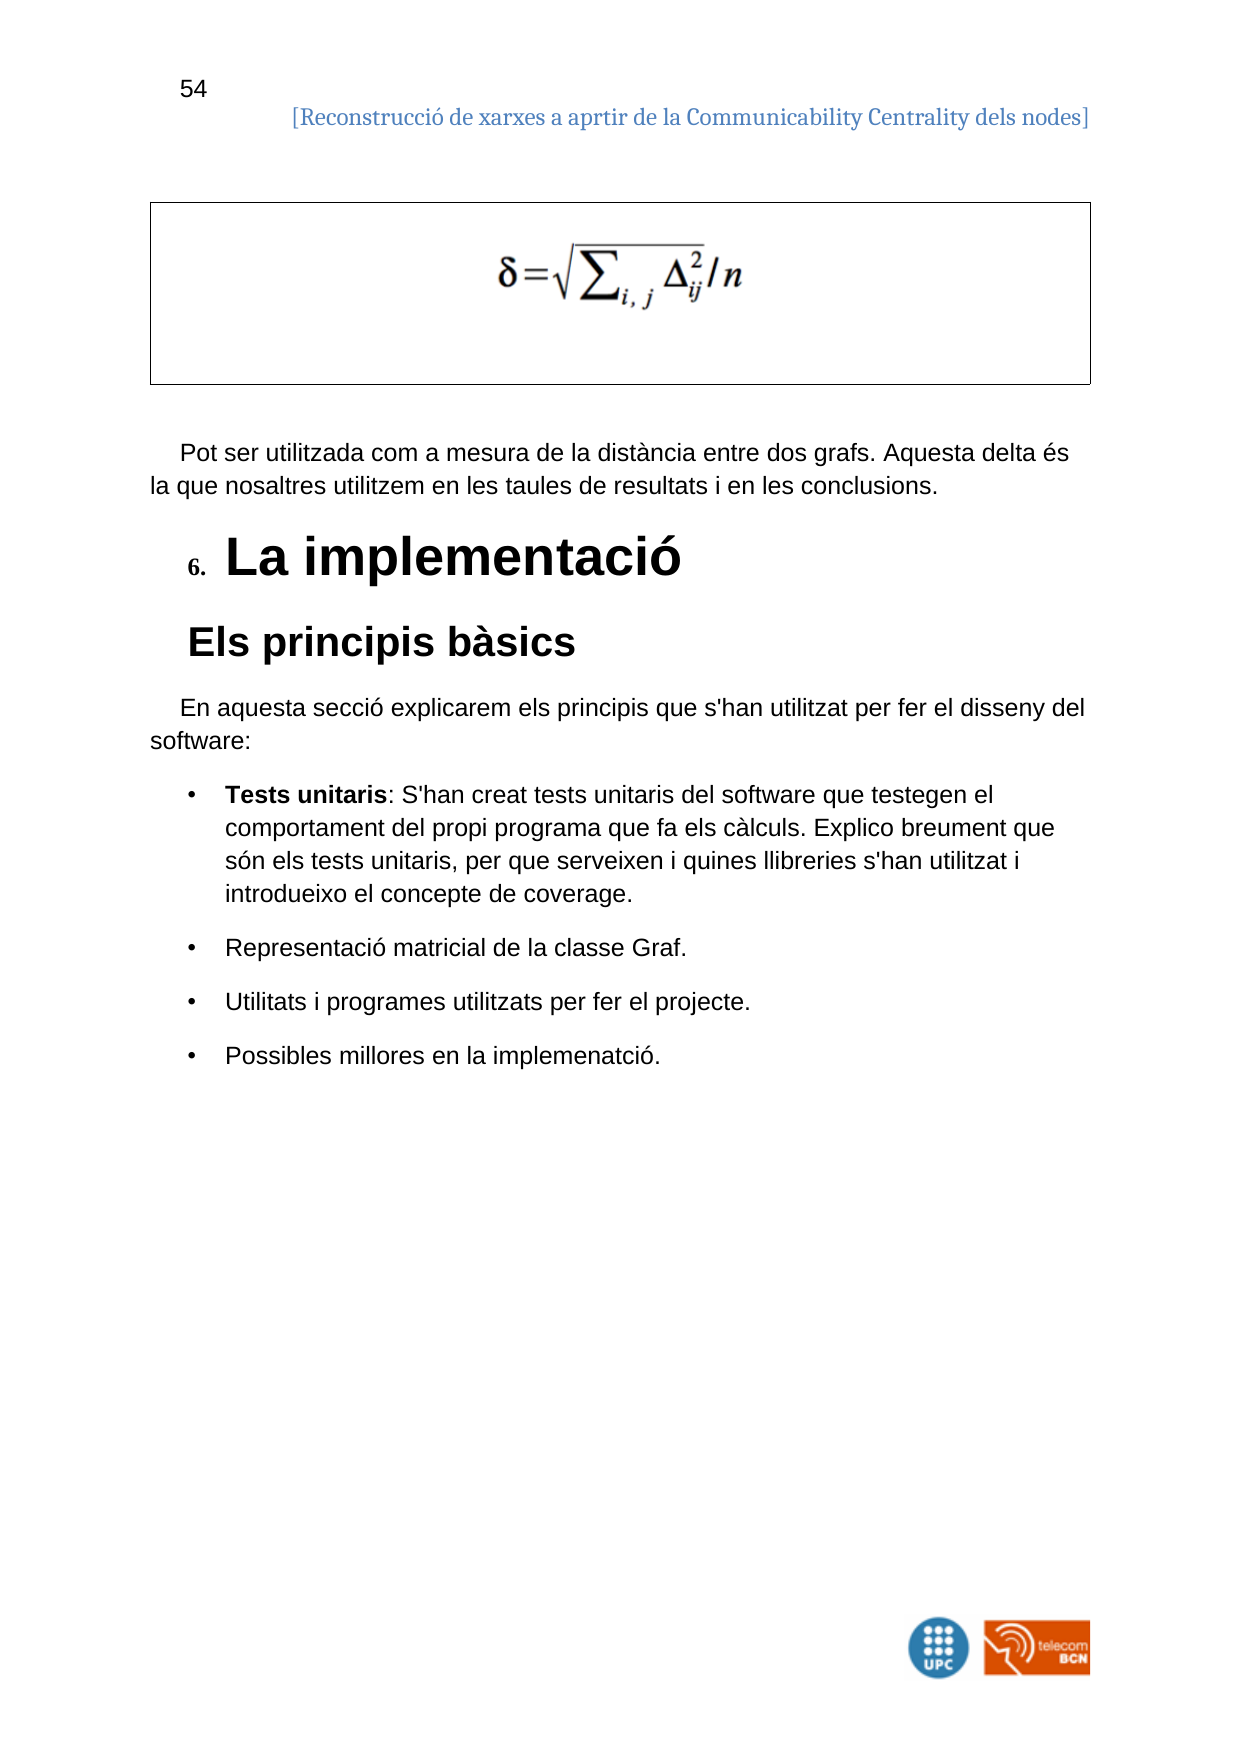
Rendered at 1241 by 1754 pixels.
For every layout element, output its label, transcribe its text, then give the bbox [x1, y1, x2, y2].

list Tests unitaris: S'han creat tests unitaris del software que testegen el comportament del propi programa que fa els càlculs. Explico breument que són els tests unitaris, per que serveixen i quines llibreries s'han utilitzat i introdueixo el concepte de coverage. [187, 780, 1090, 908]
table_header [151, 208, 1090, 384]
picture [481, 207, 759, 325]
text Pot ser utilitzada com a mesura de la distància entre dos grafs. Aquesta delta és la que nosaltres utilitzem en les taules de resultats i en les conclusions. [150, 438, 1090, 499]
list Possibles millores en la implemenatció. [187, 1041, 1090, 1069]
subtitle Els principis bàsics [187, 617, 1090, 665]
list Utilitats i programes utilitzats per fer el projecte. [187, 987, 1090, 1016]
text En aquesta secció explicarem els principis que s'han utilitzat per fer el disseny del software: [150, 693, 1090, 755]
table_header [151, 203, 1090, 207]
picture [904, 1614, 1091, 1681]
list Representació matricial de la classe Graf. [187, 933, 1090, 962]
subtitle La implementació [187, 524, 1090, 587]
